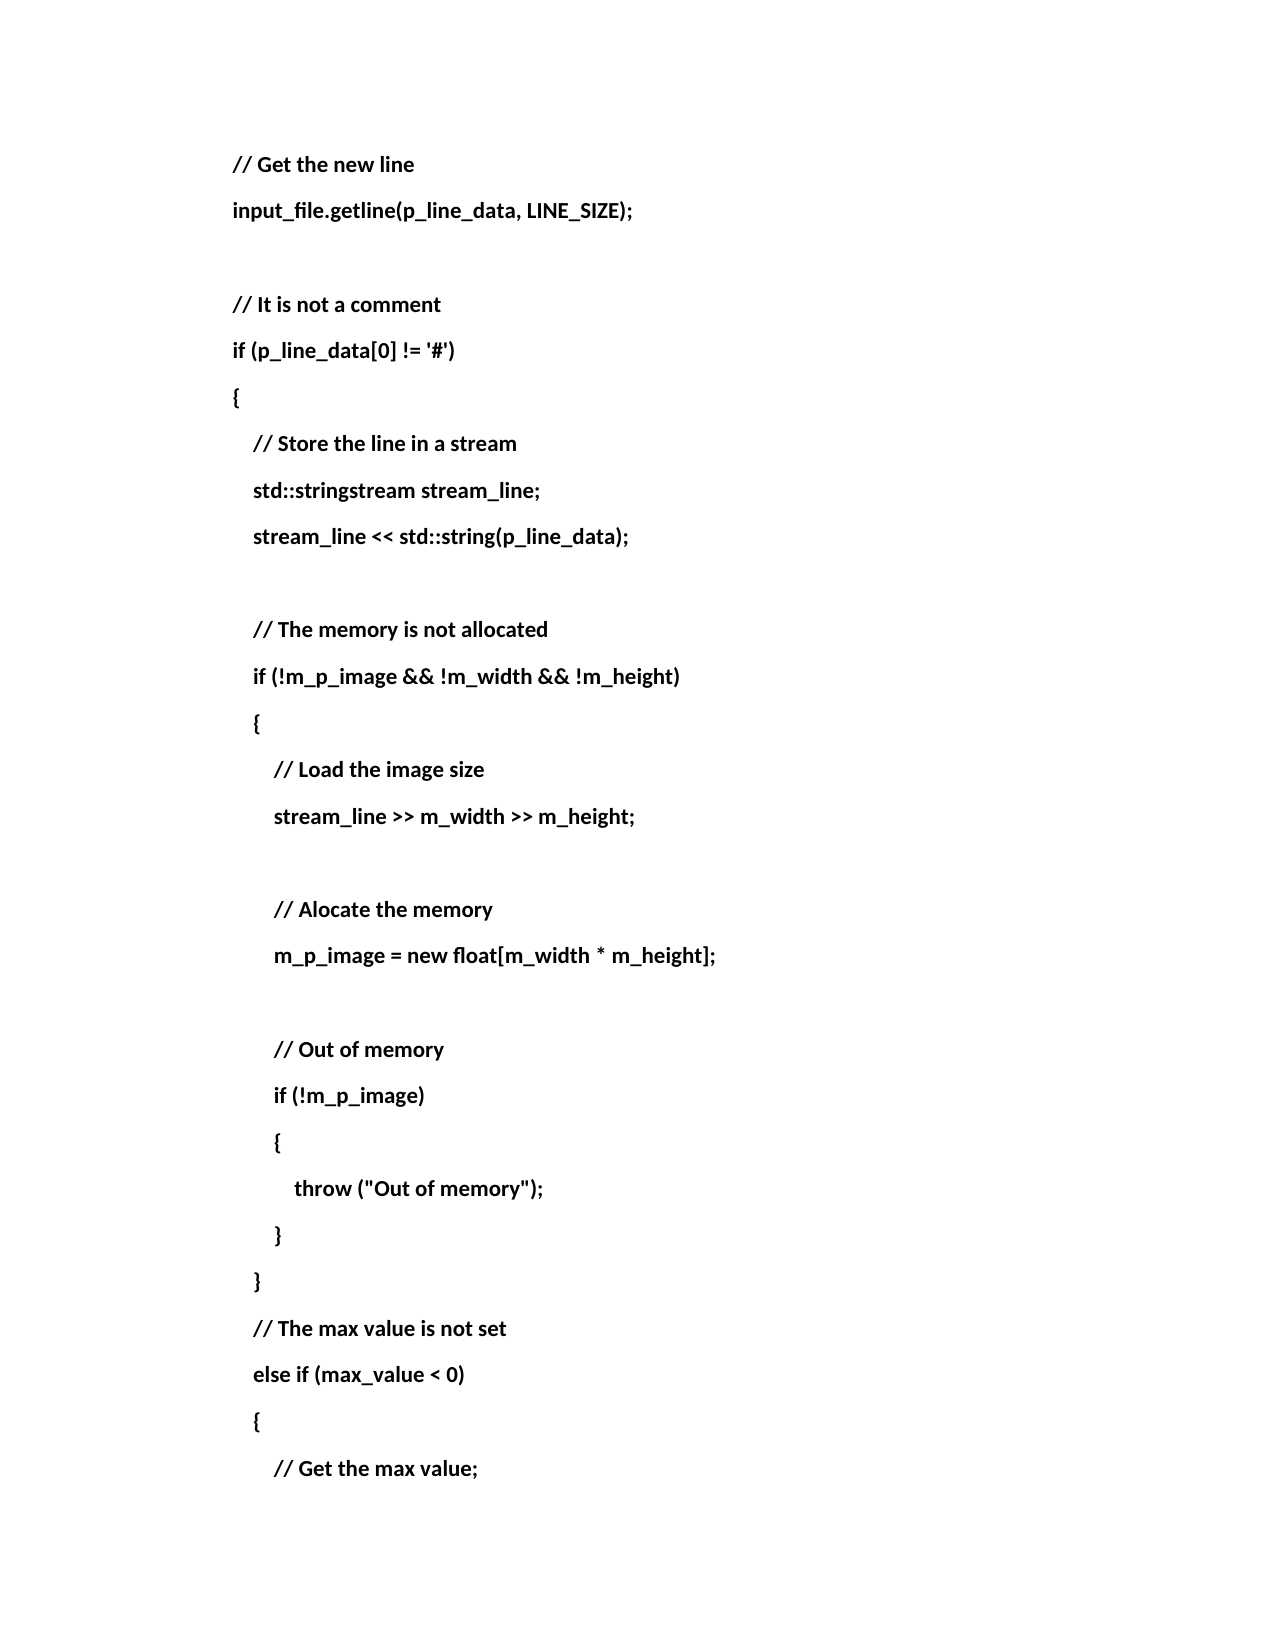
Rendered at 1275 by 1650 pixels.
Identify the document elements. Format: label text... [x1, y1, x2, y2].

text { [150, 709, 1125, 737]
text m_p_image = new float[m_width * m_height]; [150, 942, 1125, 969]
text } [150, 1267, 1125, 1296]
text // Get the max value; [150, 1454, 1125, 1482]
text // The memory is not allocated [150, 616, 1125, 644]
text { [150, 383, 1125, 411]
text // Out of memory [150, 1035, 1125, 1063]
text throw ("Out of memory"); [150, 1174, 1125, 1202]
text } [150, 1221, 1125, 1249]
text if (!m_p_image && !m_width && !m_height) [150, 662, 1125, 690]
text { [150, 1407, 1125, 1435]
text stream_line << std::string(p_line_data); [150, 522, 1125, 551]
text if (!m_p_image) [150, 1081, 1125, 1109]
text stream_line >> m_width >> m_height; [150, 802, 1125, 830]
text // Alocate the memory [150, 895, 1125, 923]
text input_file.getline(p_line_data, LINE_SIZE); [150, 197, 1125, 224]
text { [150, 1128, 1125, 1156]
text // Get the new line [150, 150, 1125, 178]
text // It is not a comment [150, 290, 1125, 318]
text std::stringstream stream_line; [150, 476, 1125, 504]
text // The max value is not set [150, 1314, 1125, 1342]
text else if (max_value < 0) [150, 1361, 1125, 1389]
text // Store the line in a stream [150, 429, 1125, 457]
text if (p_line_data[0] != '#') [150, 336, 1125, 364]
text // Load the image size [150, 755, 1125, 783]
